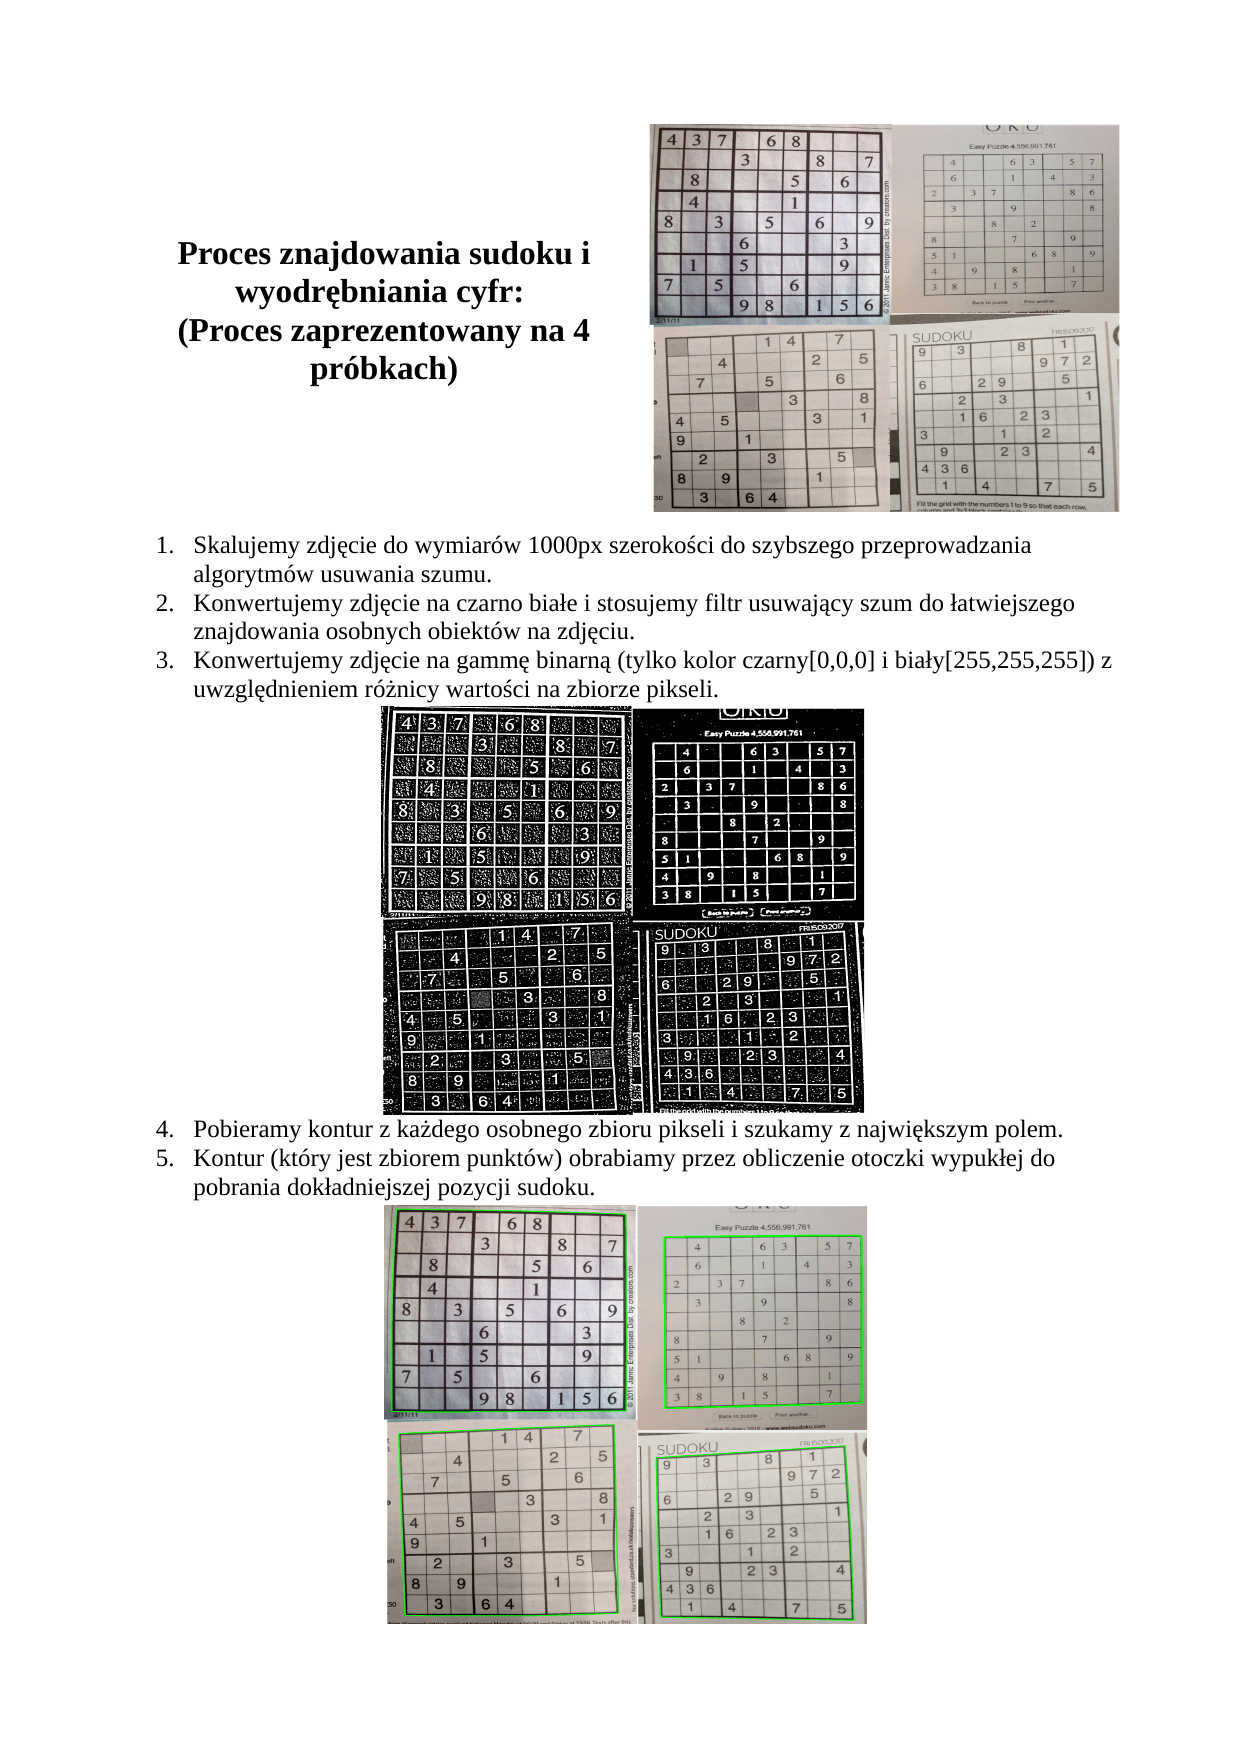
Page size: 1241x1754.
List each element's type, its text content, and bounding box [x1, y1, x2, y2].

text Proces znajdowania sudoku i wyodrębniania cyfr: [118, 233, 649, 310]
picture [381, 706, 865, 1115]
list Konwertujemy zdjęcie na czarno białe i stosujemy filtr usuwający szum do łatwiejszego znajdowania osobnych obiektów na zdjęciu. [156, 588, 1122, 645]
picture [649, 124, 1120, 512]
text (Proces zaprezentowany na 4 próbkach) [118, 310, 649, 386]
list Kontur (który jest zbiorem punktów) obrabiamy przez obliczenie otoczki wypukłej do pobrania dokładniejszej pozycji sudoku. [156, 1143, 1122, 1201]
list Skalujemy zdjęcie do wymiarów 1000px szerokości do szybszego przeprowadzania algorytmów usuwania szumu. [156, 530, 1122, 588]
list Konwertujemy zdjęcie na gammę binarną (tylko kolor czarny[0,0,0] i biały[255,255,255]) z uwzględnieniem różnicy wartości na zbiorze pikseli. [156, 645, 1122, 703]
picture [384, 1205, 868, 1624]
list Pobieramy kontur z każdego osobnego zbioru pikseli i szukamy z największym polem. [156, 703, 1122, 1143]
